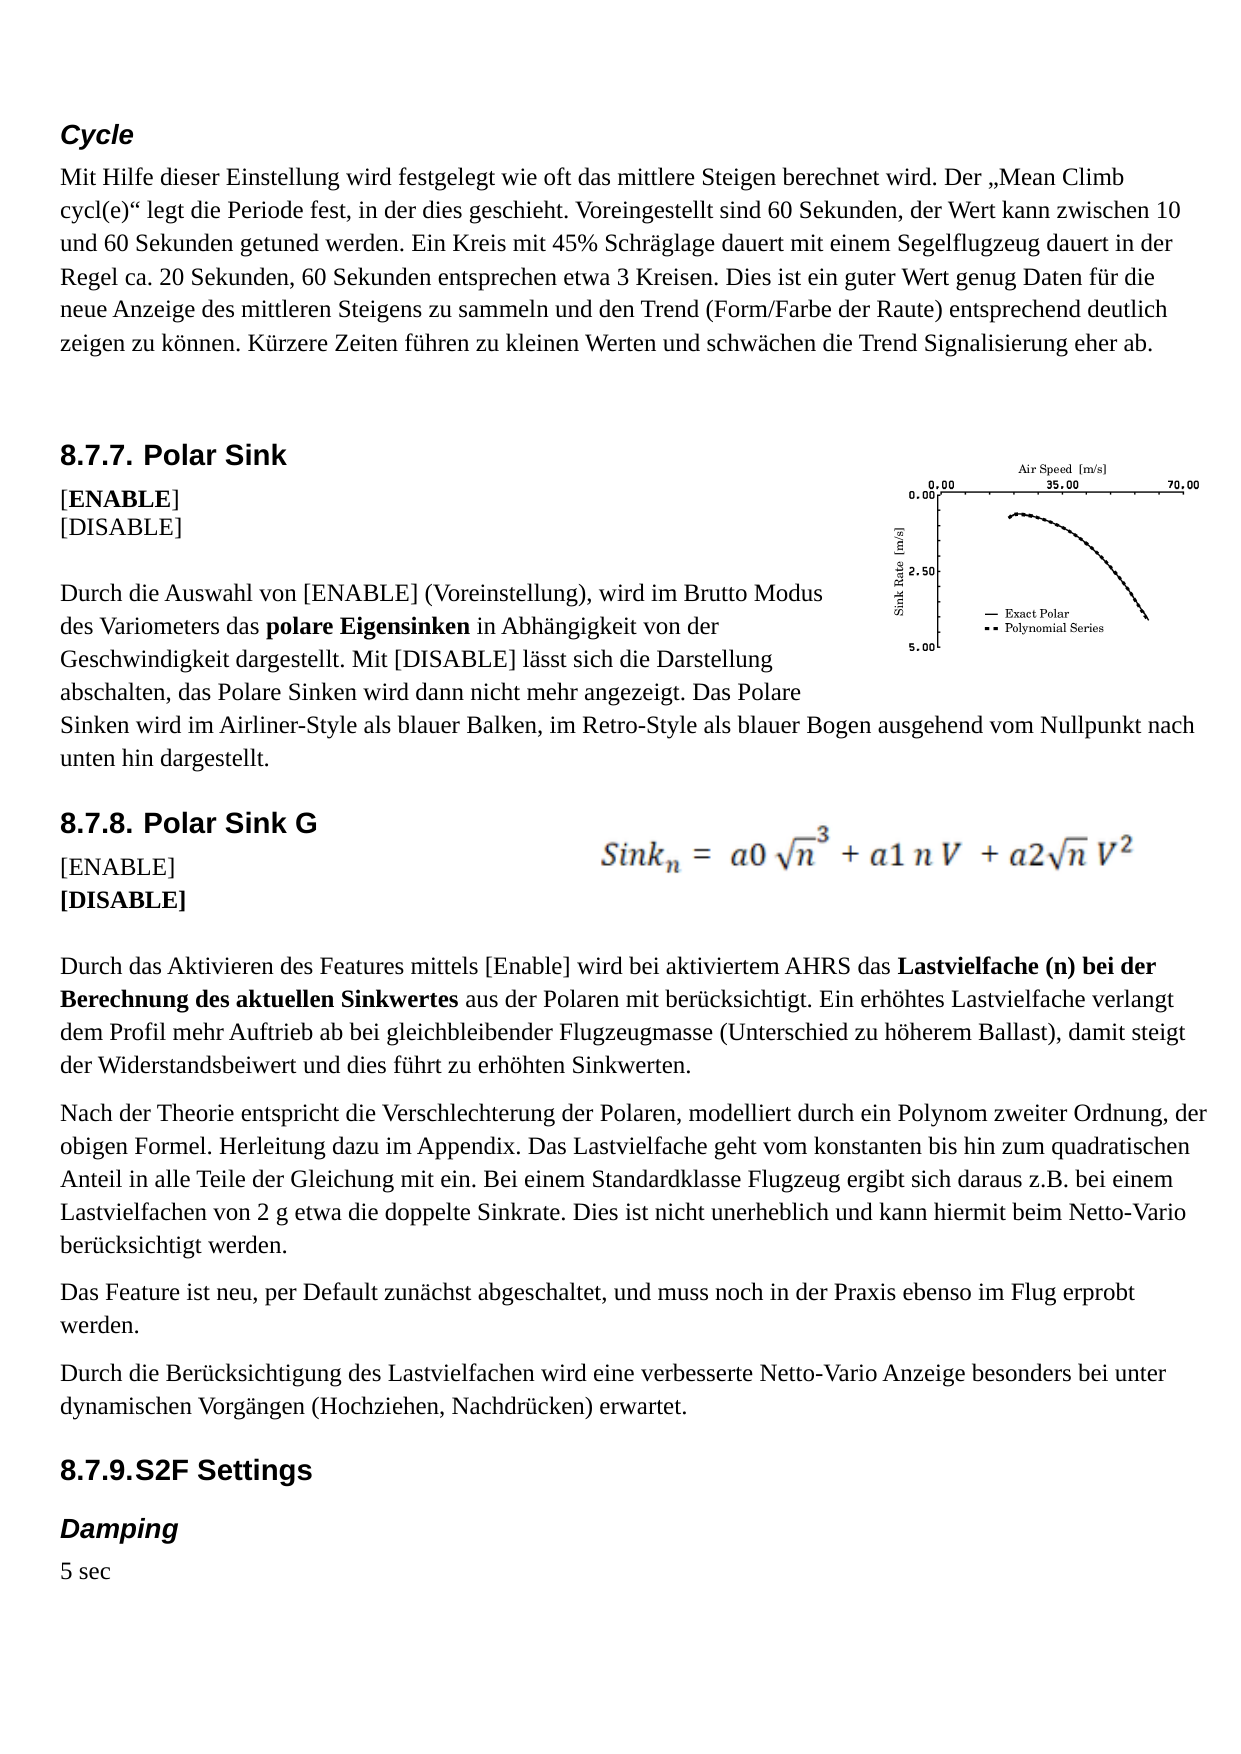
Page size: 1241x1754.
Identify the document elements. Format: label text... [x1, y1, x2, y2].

subtitle Polar Sink G [60, 806, 1207, 839]
subtitle Damping [60, 1512, 1207, 1544]
text Nach der Theorie entspricht die Verschlechterung der Polaren, modelliert durch ein Polynom zweiter Ordnung, der obigen Formel. Herleitung dazu im Appendix. Das Lastvielfache geht vom konstanten bis hin zum quadratischen Anteil in alle Teile der Gleichung mit ein. Bei einem Standardklasse Flugzeug ergibt sich daraus z.B. bei einem Lastvielfachen von 2 g etwa die doppelte Sinkrate. Dies ist nicht unerheblich und kann hiermit beim Netto-Vario berücksichtigt werden. [60, 1098, 1207, 1258]
text [1199, 484, 1207, 512]
text Das Feature ist neu, per Default zunächst abgeschaltet, und muss noch in der Praxis ebenso im Flug erprobt werden. [60, 1277, 1207, 1339]
text [1199, 512, 1207, 541]
text 5 sec [60, 1556, 1207, 1585]
text [ENABLE] [60, 852, 591, 881]
subtitle S2F Settings [60, 1453, 1207, 1487]
text [1197, 852, 1207, 881]
text Durch die Berücksichtigung des Lastvielfachen wird eine verbesserte Netto-Vario Anzeige besonders bei unter dynamischen Vorgängen (Hochziehen, Nachdrücken) erwartet. [60, 1358, 1207, 1420]
text Durch die Auswahl von [ENABLE] (Voreinstellung), wird im Brutto Modus des Variometers das polare Eigensinken in Abhängigkeit von der Geschwindigkeit dargestellt. Mit [DISABLE] lässt sich die Darstellung abschalten, das Polare Sinken wird dann nicht mehr angezeigt. Das Polare Sinken wird im Airliner-Style als blauer Balken, im Retro-Style als blauer Bogen ausgehend vom Nullpunkt nach unten hin dargestellt. [60, 578, 1207, 772]
text [DISABLE] [60, 885, 1207, 914]
subtitle Polar Sink [60, 437, 1207, 471]
picture [591, 807, 1197, 913]
text [DISABLE] [60, 512, 891, 541]
text Mit Hilfe dieser Einstellung wird festgelegt wie oft das mittlere Steigen berechnet wird. Der „Mean Climb cycl(e)“ legt die Periode fest, in der dies geschieht. Voreingestellt sind 60 Sekunden, der Wert kann zwischen 10 und 60 Sekunden getuned werden. Ein Kreis mit 45% Schräglage dauert mit einem Segelflugzeug dauert in der Regel ca. 20 Sekunden, 60 Sekunden entsprechen etwa 3 Kreisen. Dies ist ein guter Wert genug Daten für die neue Anzeige des mittleren Steigens zu sammeln und den Trend (Form/Farbe der Raute) entsprechend deutlich zeigen zu können. Kürzere Zeiten führen zu kleinen Werten und schwächen die Trend Signalisierung eher ab. [60, 162, 1207, 356]
text [ENABLE] [60, 484, 891, 512]
subtitle Cycle [60, 118, 1207, 150]
text Durch das Aktivieren des Features mittels [Enable] wird bei aktiviertem AHRS das Lastvielfache (n) bei der Berechnung des aktuellen Sinkwertes aus der Polaren mit berücksichtigt. Ein erhöhtes Lastvielfache verlangt dem Profil mehr Auftrieb ab bei gleichbleibender Flugzeugmasse (Unterschied zu höherem Ballast), damit steigt der Widerstandsbeiwert und dies führt zu erhöhten Sinkwerten. [60, 951, 1207, 1079]
picture [891, 461, 1199, 651]
